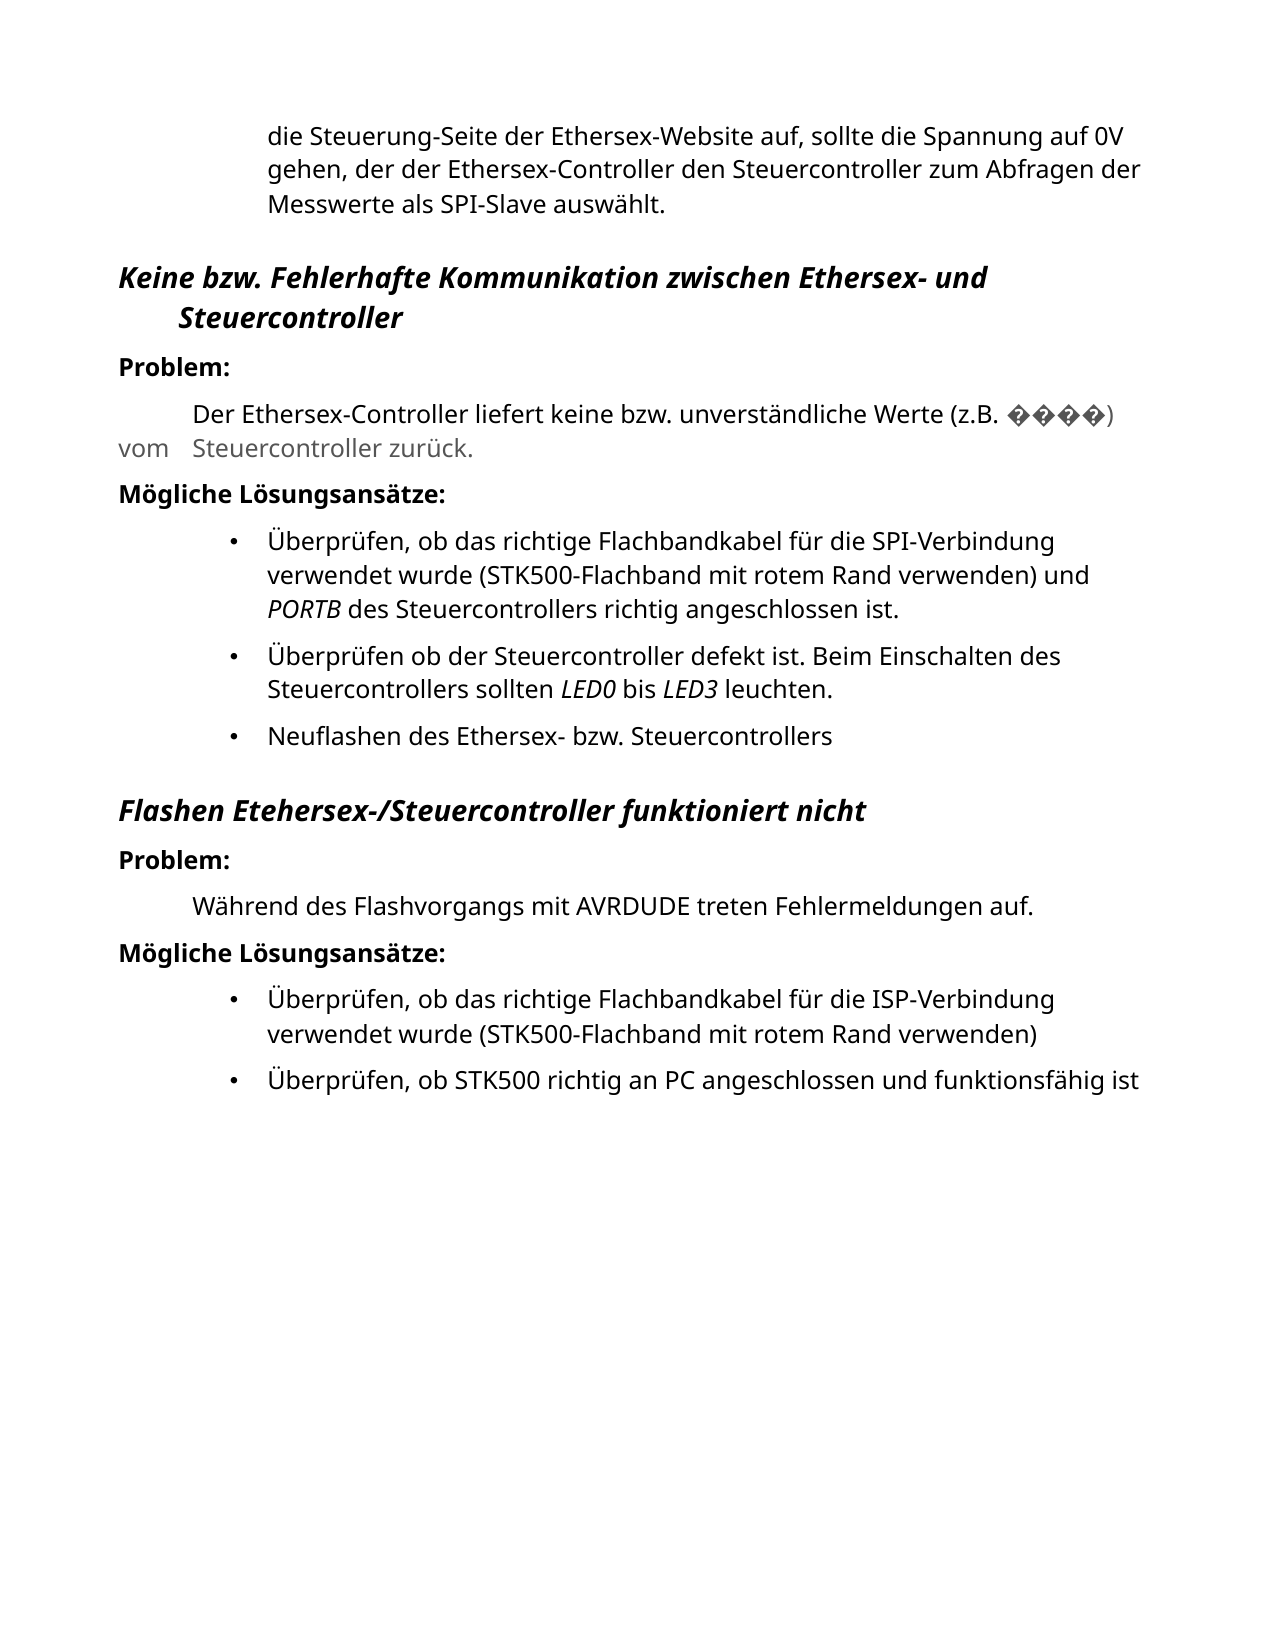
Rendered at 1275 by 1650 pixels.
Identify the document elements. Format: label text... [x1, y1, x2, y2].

list Überprüfen, ob STK500 richtig an PC angeschlossen und funktionsfähig ist [229, 1063, 1157, 1097]
text Mögliche Lösungsansätze: [118, 477, 1157, 511]
text Problem: [118, 350, 1157, 384]
subtitle Flashen Etehersex-/Steuercontroller funktioniert nicht [118, 790, 1157, 830]
list Neuflashen des Ethersex- bzw. Steuercontrollers [229, 719, 1157, 753]
subtitle Keine bzw. Fehlerhafte Kommunikation zwischen Ethersex- und Steuercontroller [118, 258, 1157, 337]
text Mögliche Lösungsansätze: [118, 936, 1157, 970]
text Problem: [118, 842, 1157, 877]
list Überprüfen, ob das richtige Flachbandkabel für die ISP-Verbindung verwendet wurde (STK500-Flachband mit rotem Rand verwenden) [229, 982, 1157, 1050]
list die Steuerung-Seite der Ethersex-Website auf, sollte die Spannung auf 0V gehen, der der Ethersex-Controller den Steuercontroller zum Abfragen der Messwerte als SPI-Slave auswählt. [229, 118, 1157, 220]
text Während des Flashvorgangs mit AVRDUDE treten Fehlermeldungen auf. [118, 889, 1157, 923]
list Überprüfen ob der Steuercontroller defekt ist. Beim Einschalten des Steuercontrollers sollten LED0 bis LED3 leuchten. [229, 638, 1157, 706]
text Der Ethersex-Controller liefert keine bzw. unverständliche Werte (z.B. ����) vom Steuercontroller zurück. [118, 396, 1157, 464]
list Überprüfen, ob das richtige Flachbandkabel für die SPI-Verbindung verwendet wurde (STK500-Flachband mit rotem Rand verwenden) und PORTB des Steuercontrollers richtig angeschlossen ist. [229, 523, 1157, 626]
